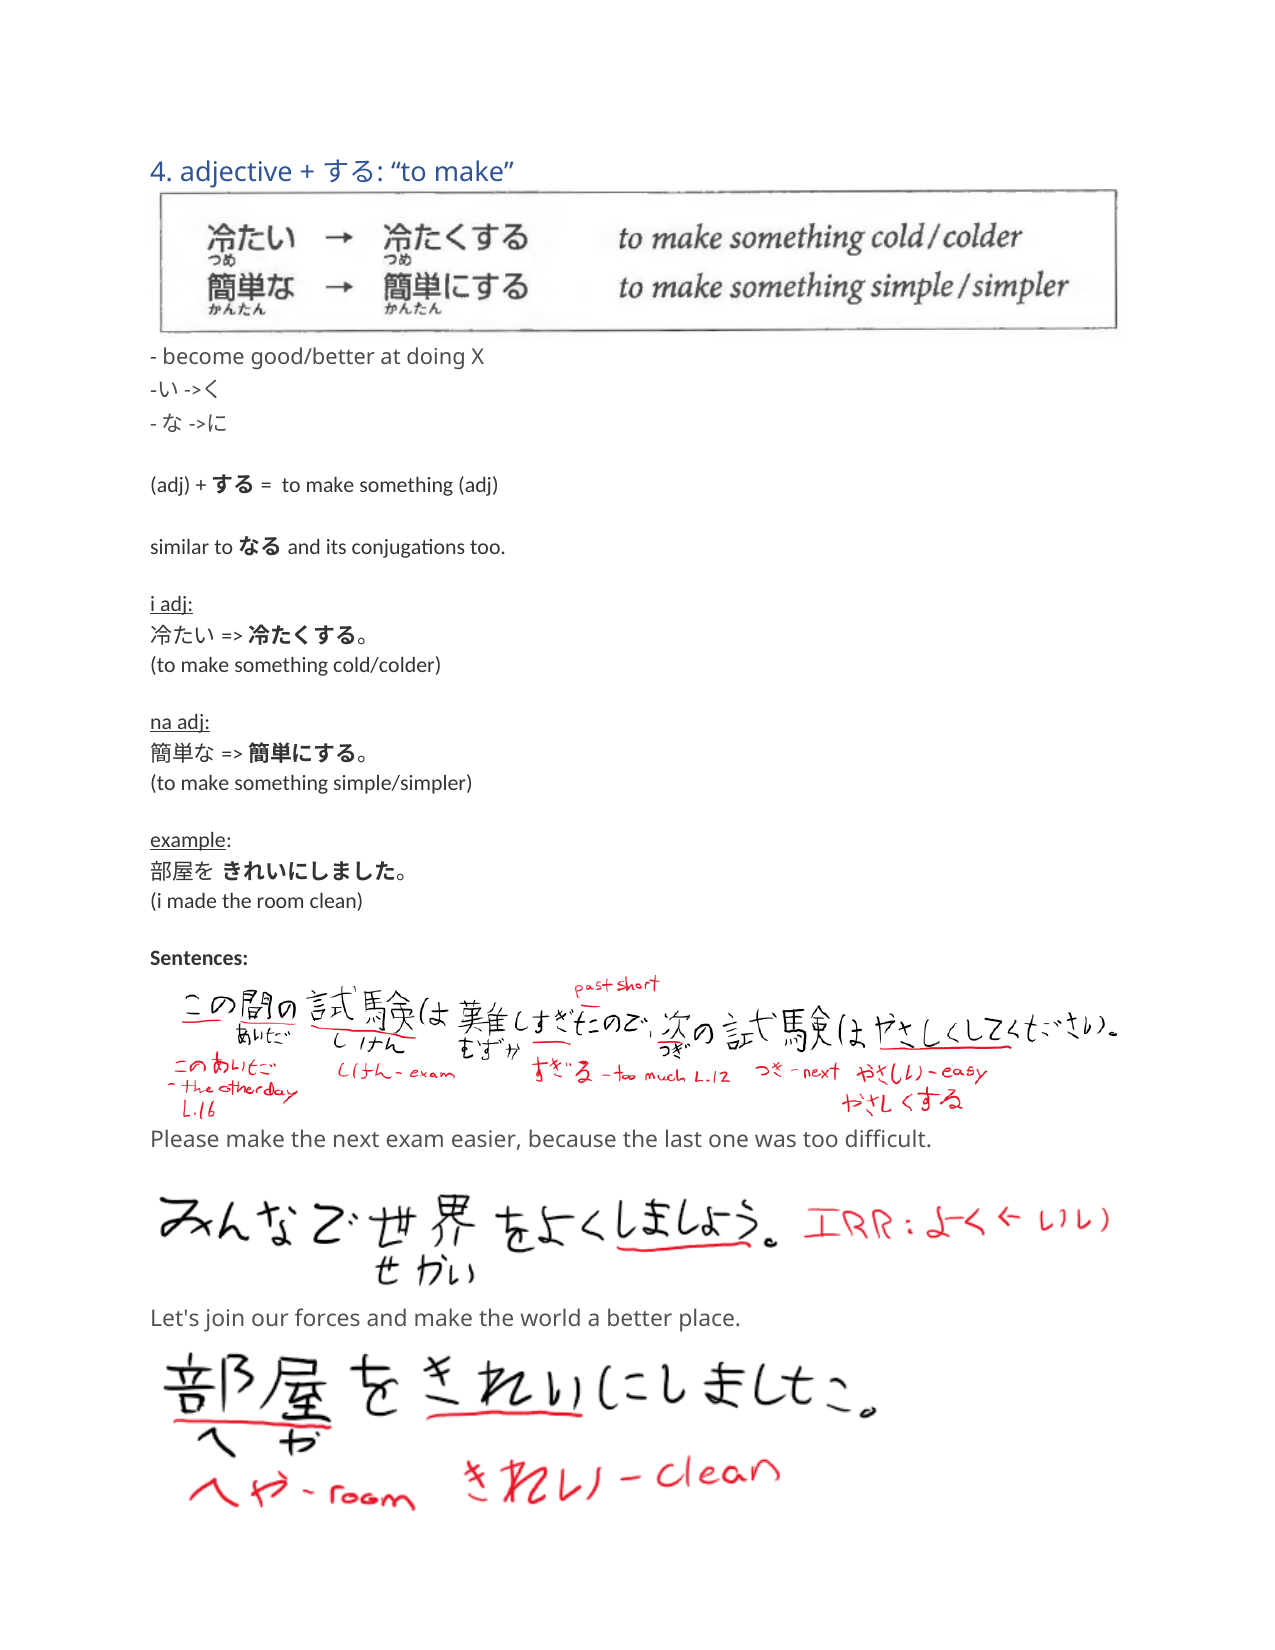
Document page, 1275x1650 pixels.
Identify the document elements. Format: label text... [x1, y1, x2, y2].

text - become good/better at doing X [150, 341, 1125, 371]
text 簡単な => 簡単にする。 [150, 736, 1125, 768]
text Please make the next exam easier, because the last one was too difficult. [150, 1123, 1125, 1154]
subtitle 4. adjective + する: “to make” [150, 149, 1125, 188]
text 部屋を きれいにしました。 [150, 854, 1125, 886]
text -い ->く [150, 372, 1125, 404]
picture [150, 1184, 1125, 1301]
picture [150, 188, 1125, 340]
text Let's join our forces and make the world a better place. [150, 1302, 1125, 1333]
text i adj: [150, 590, 1125, 617]
text - な ->に [150, 406, 1125, 437]
picture [150, 1334, 891, 1531]
text similar to なる and its conjugations too. [150, 529, 1125, 560]
picture [150, 972, 1125, 1122]
text Sentences: [150, 944, 1125, 971]
text example: [150, 826, 1125, 853]
text (i made the room clean) [150, 887, 1125, 914]
text na adj: [150, 708, 1125, 735]
text 冷たい => 冷たくする。 [150, 618, 1125, 650]
text (adj) + する = to make something (adj) [150, 467, 1125, 499]
text (to make something cold/colder) [150, 652, 1125, 678]
text (to make something simple/simpler) [150, 769, 1125, 796]
